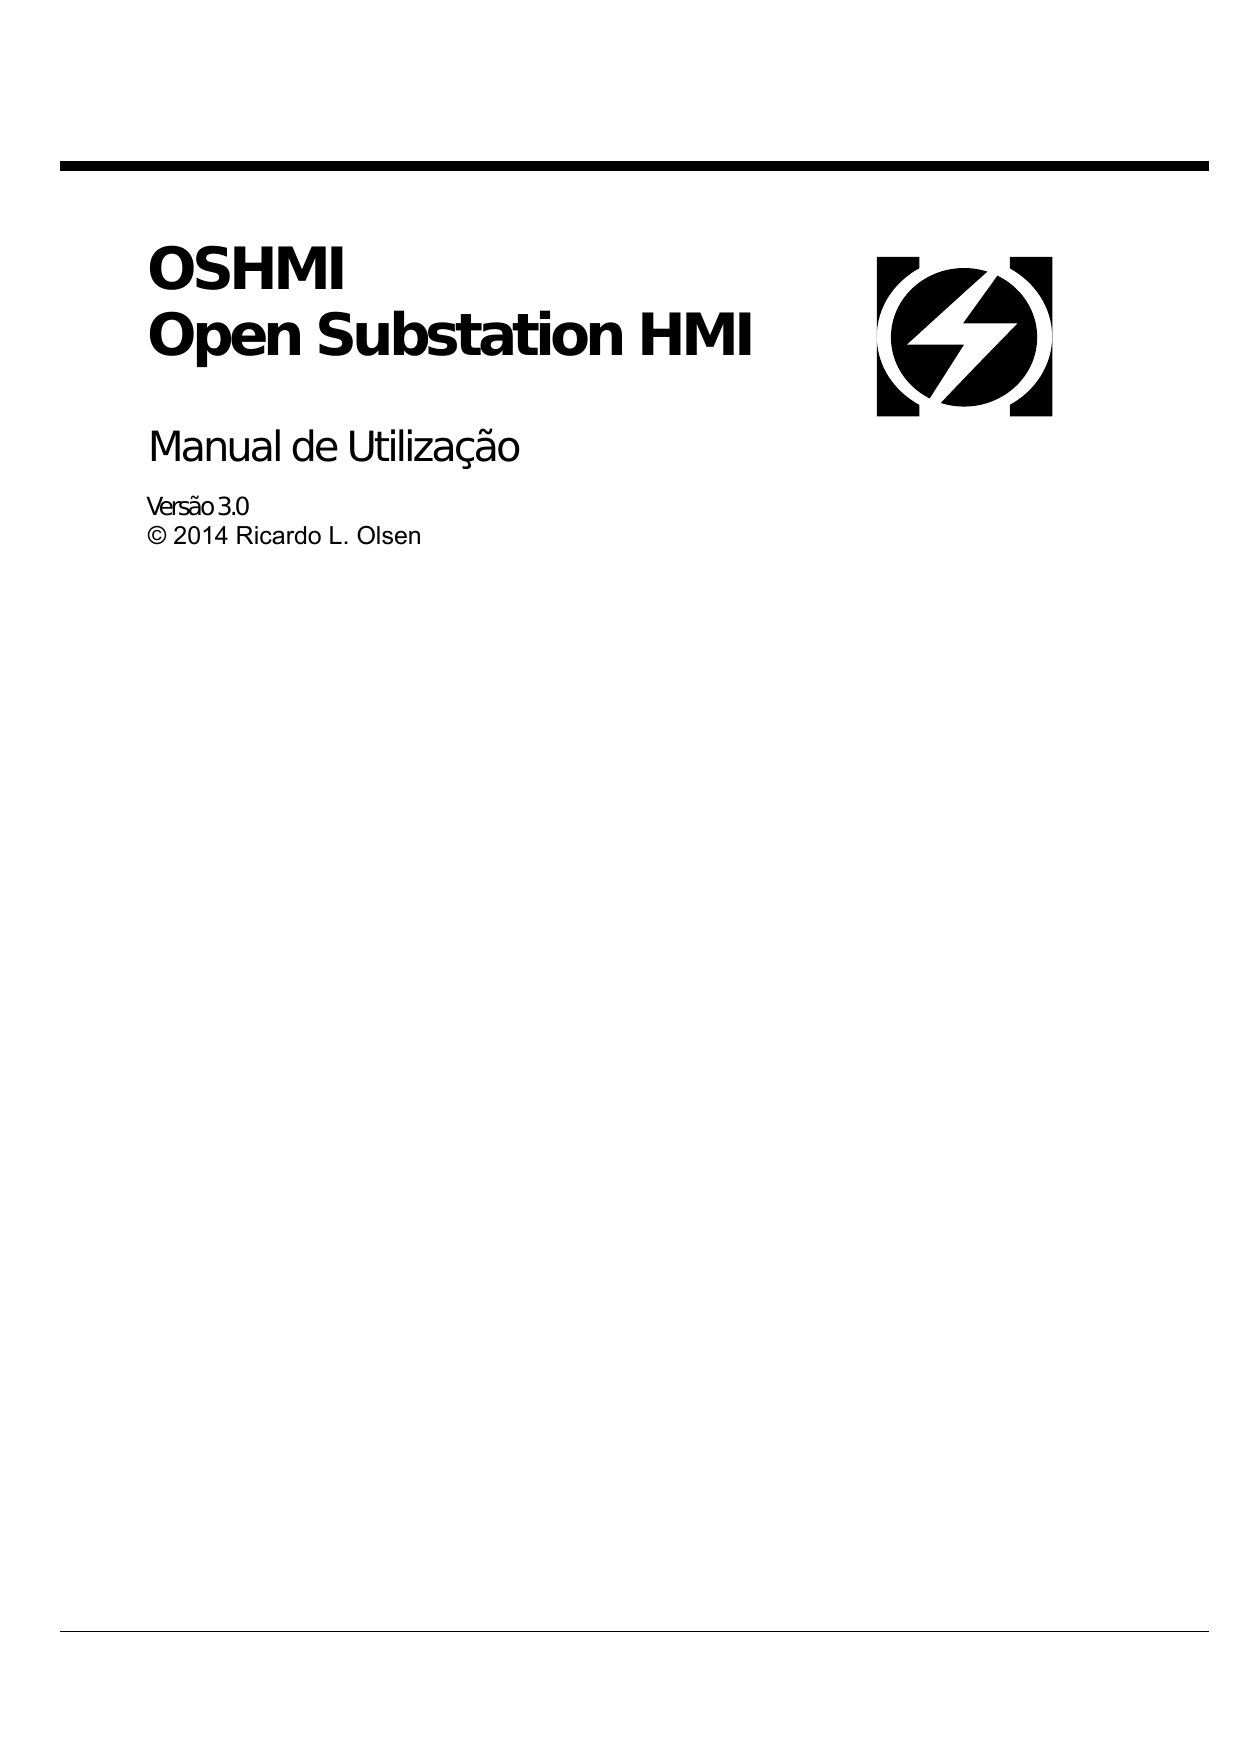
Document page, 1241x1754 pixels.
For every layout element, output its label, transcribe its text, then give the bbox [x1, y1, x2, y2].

text OSHMI Open Substation HMI [60, 171, 1209, 369]
list Versão 3.0 [146, 471, 1122, 521]
text Manual de Utilização [148, 421, 1122, 471]
list © 2014 Ricardo L. Olsen [148, 521, 1122, 550]
